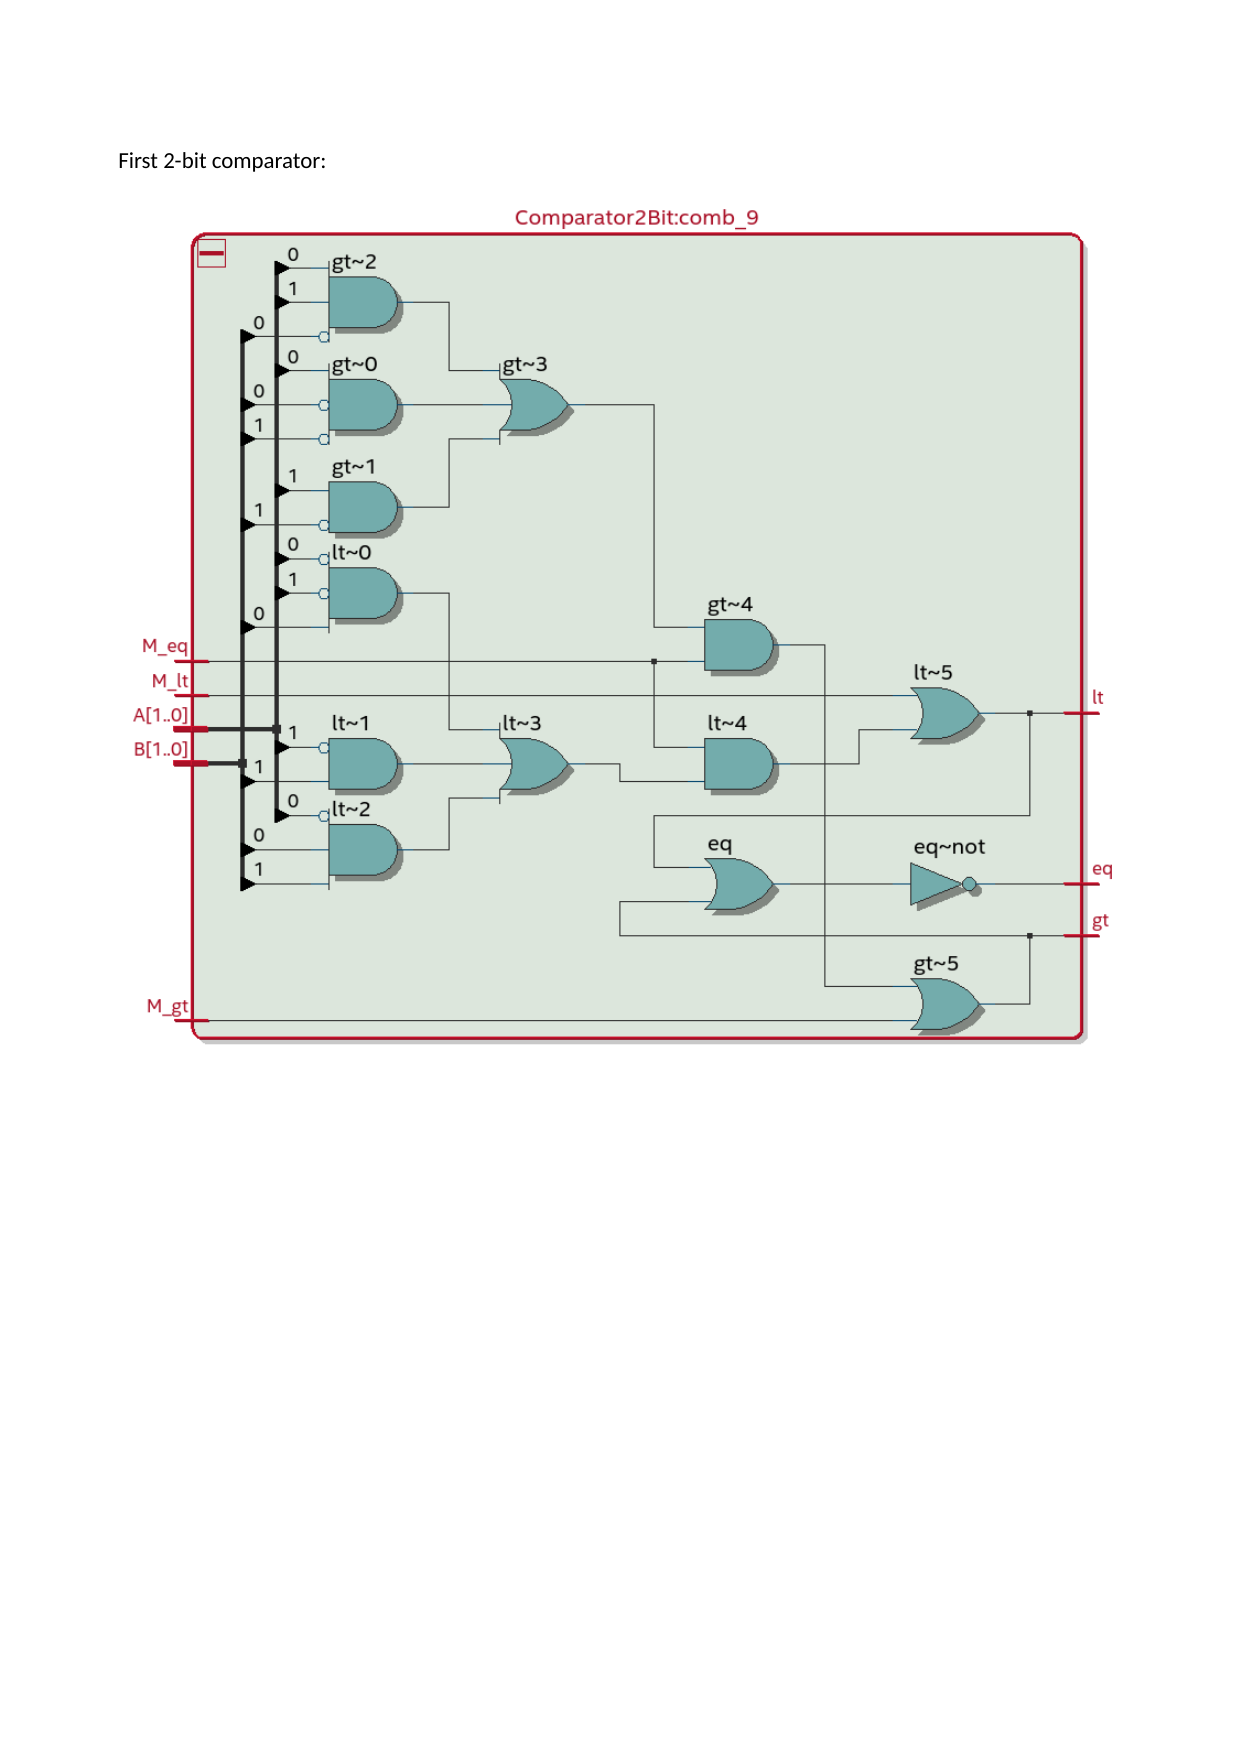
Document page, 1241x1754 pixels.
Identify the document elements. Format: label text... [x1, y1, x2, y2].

picture [118, 196, 1123, 1084]
text First 2-bit comparator: [118, 146, 1122, 174]
